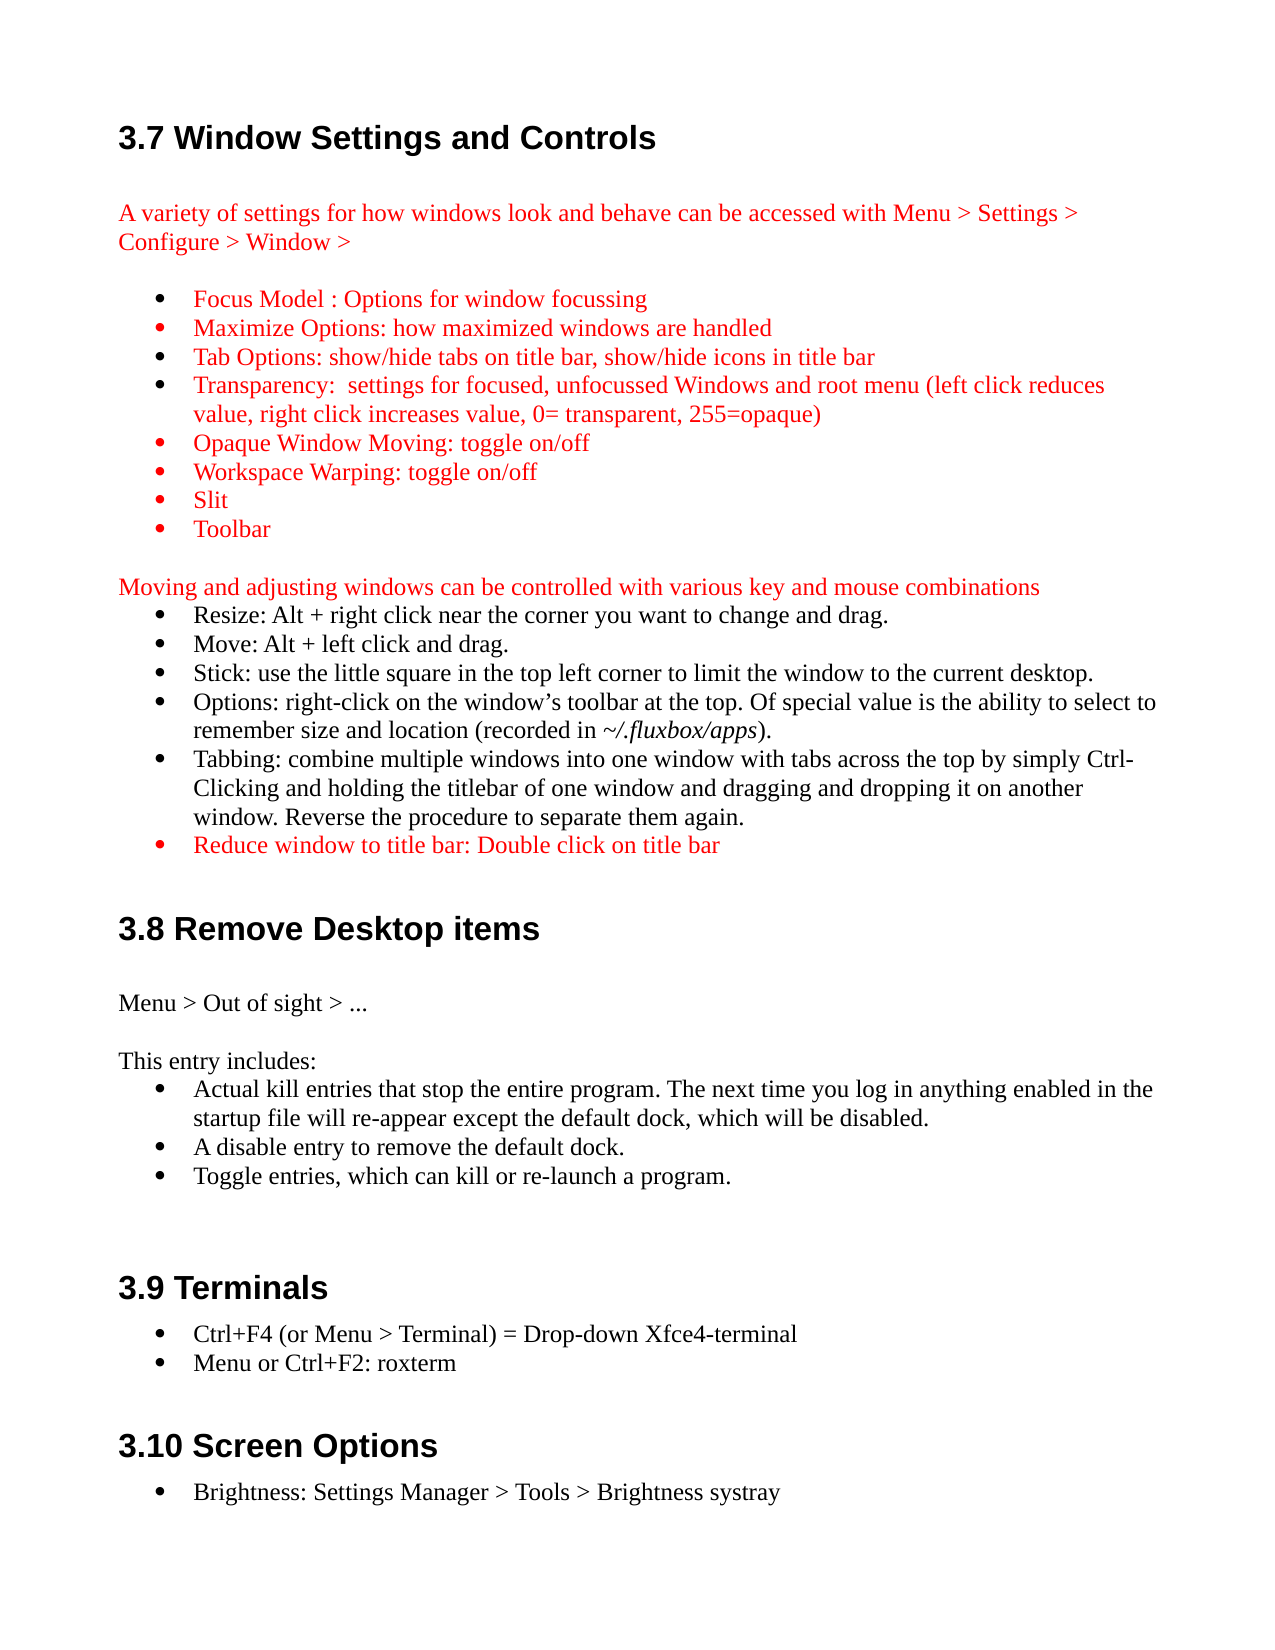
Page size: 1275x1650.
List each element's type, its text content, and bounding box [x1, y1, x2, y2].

subtitle 3.10 Screen Options [118, 1426, 1157, 1464]
list Focus Model : Options for window focussing [156, 284, 1157, 313]
list Tabbing: combine multiple windows into one window with tabs across the top by simply Ctrl-Clicking and holding the titlebar of one window and dragging and dropping it on another window. Reverse the procedure to separate them again. [156, 744, 1157, 830]
list Workspace Warping: toggle on/off [156, 457, 1157, 485]
list Resize: Alt + right click near the corner you want to change and drag. [156, 600, 1157, 629]
text This entry includes: [118, 1046, 1157, 1074]
text Moving and adjusting windows can be controlled with various key and mouse combinations [118, 572, 1157, 600]
list Opaque Window Moving: toggle on/off [156, 428, 1157, 457]
list Move: Alt + left click and drag. [156, 629, 1157, 658]
list Slit [156, 485, 1157, 514]
list Reduce window to title bar: Double click on title bar [156, 830, 1157, 859]
list Brightness: Settings Manager > Tools > Brightness systray [156, 1477, 1157, 1506]
list Maximize Options: how maximized windows are handled [156, 313, 1157, 342]
list Toggle entries, which can kill or re-launch a program. [156, 1161, 1157, 1189]
list Menu or Ctrl+F2: roxterm [156, 1348, 1157, 1376]
list A disable entry to remove the default dock. [156, 1132, 1157, 1161]
subtitle 3.8 Remove Desktop items [118, 909, 1157, 947]
subtitle 3.9 Terminals [118, 1268, 1157, 1306]
list Ctrl+F4 (or Menu > Terminal) = Drop-down Xfce4-terminal [156, 1319, 1157, 1348]
list Stick: use the little square in the top left corner to limit the window to the current desktop. [156, 658, 1157, 687]
subtitle 3.7 Window Settings and Controls [118, 118, 1157, 157]
list Transparency: settings for focused, unfocussed Windows and root menu (left click reduces value, right click increases value, 0= transparent, 255=opaque) [156, 370, 1157, 428]
text A variety of settings for how windows look and behave can be accessed with Menu > Settings > Configure > Window > [118, 198, 1157, 255]
list Toolbar [156, 514, 1157, 543]
list Tab Options: show/hide tabs on title bar, show/hide icons in title bar [156, 342, 1157, 370]
text Menu > Out of sight > ... [118, 988, 1157, 1017]
list Actual kill entries that stop the entire program. The next time you log in anything enabled in the startup file will re-appear except the default dock, which will be disabled. [156, 1074, 1157, 1132]
list Options: right-click on the window’s toolbar at the top. Of special value is the ability to select to remember size and location (recorded in ~/.fluxbox/apps). [156, 687, 1157, 744]
